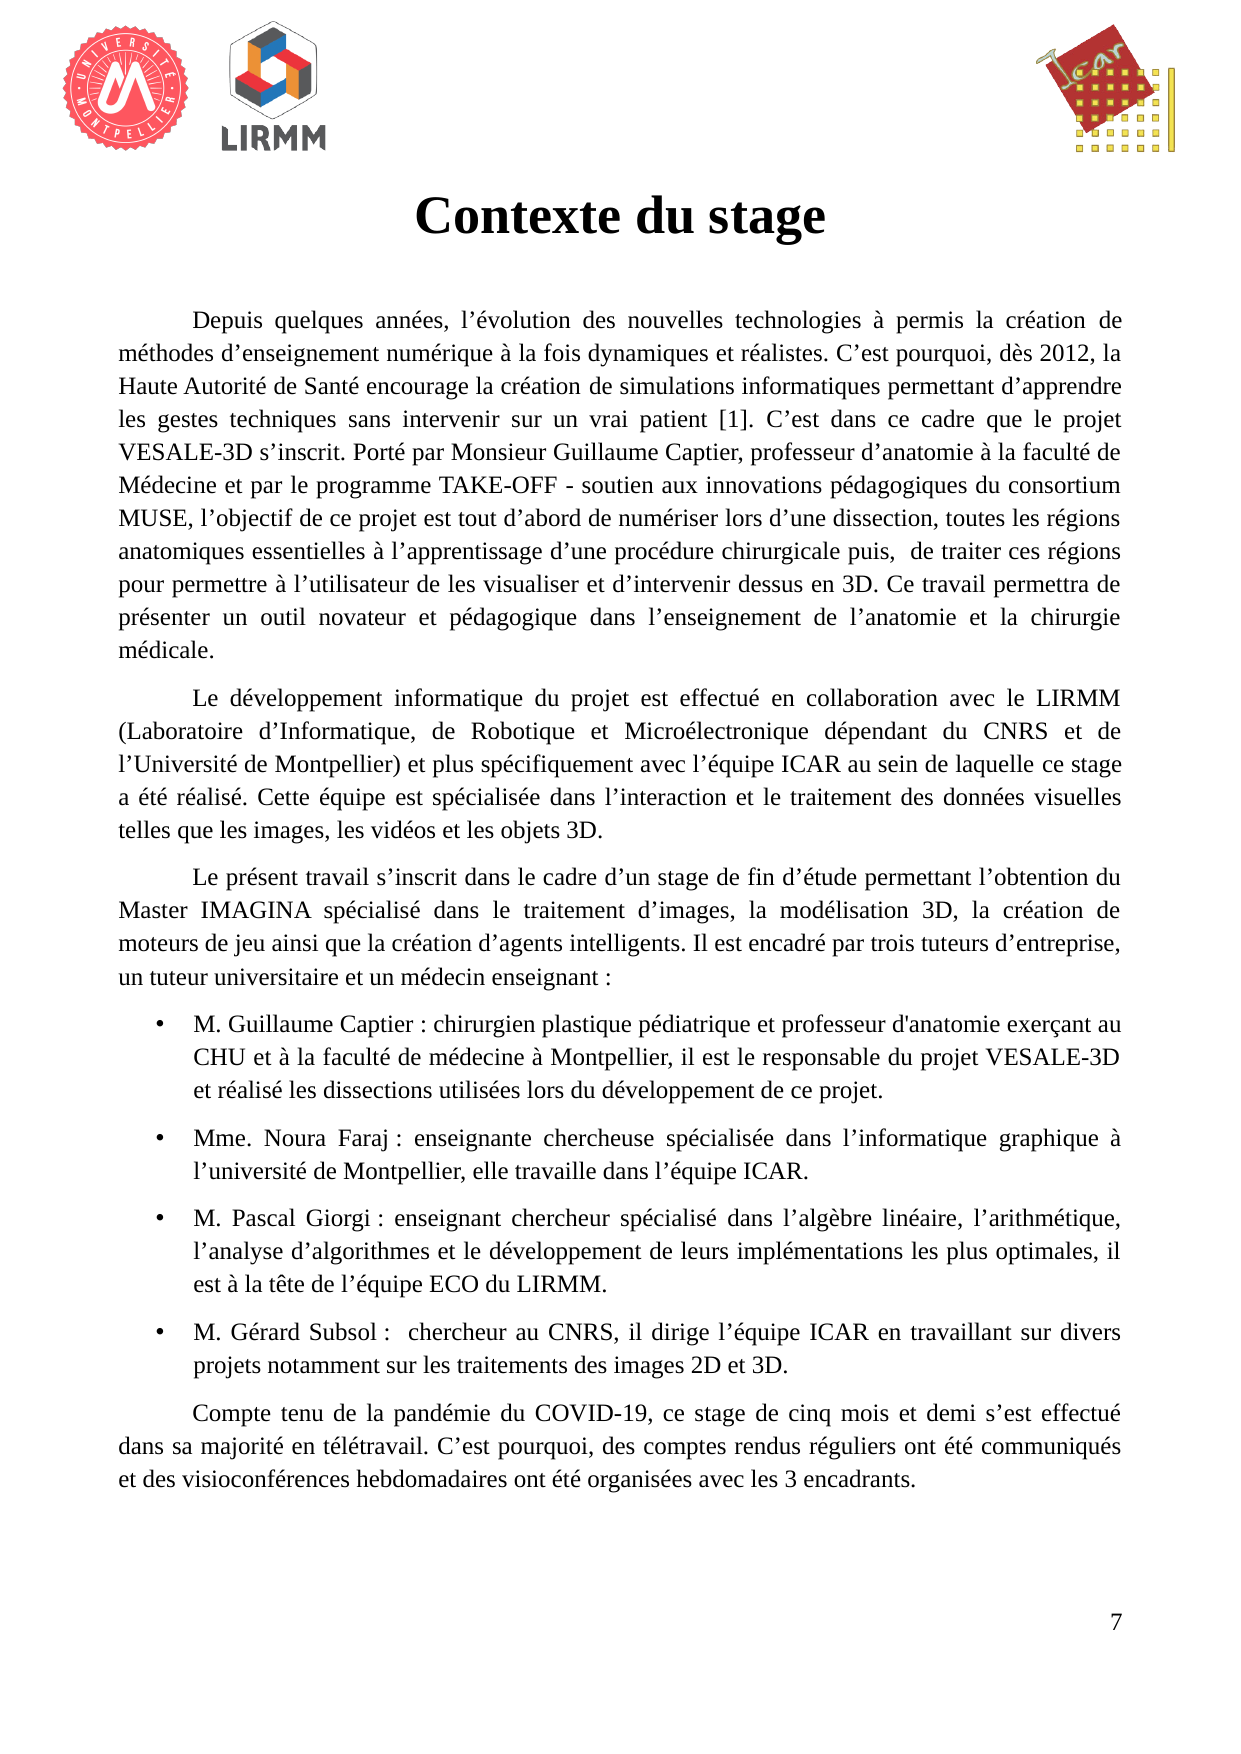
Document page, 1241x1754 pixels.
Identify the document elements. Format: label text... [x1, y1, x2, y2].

subtitle Contexte du stage [118, 183, 1122, 245]
text Le développement informatique du projet est effectué en collaboration avec le LIRMM (Laboratoire d’Informatique, de Robotique et Microélectronique dépendant du CNRS et de l’Université de Montpellier) et plus spécifiquement avec l’équipe ICAR au sein de laquelle ce stage a été réalisé. Cette équipe est spécialisée dans l’interaction et le traitement des données visuelles telles que les images, les vidéos et les objets 3D. [118, 683, 1122, 844]
list M. Gérard Subsol : chercheur au CNRS, il dirige l’équipe ICAR en travaillant sur divers projets notamment sur les traitements des images 2D et 3D. [156, 1317, 1122, 1379]
text Depuis quelques années, l’évolution des nouvelles technologies à permis la création de méthodes d’enseignement numérique à la fois dynamiques et réalistes. C’est pourquoi, dès 2012, la Haute Autorité de Santé encourage la création de simulations informatiques permettant d’apprendre les gestes techniques sans intervenir sur un vrai patient [1]. C’est dans ce cadre que le projet VESALE-3D s’inscrit. Porté par Monsieur Guillaume Captier, professeur d’anatomie à la faculté de Médecine et par le programme TAKE-OFF - soutien aux innovations pédagogiques du consortium MUSE, l’objectif de ce projet est tout d’abord de numériser lors d’une dissection, toutes les régions anatomiques essentielles à l’apprentissage d’une procédure chirurgicale puis, de traiter ces régions pour permettre à l’utilisateur de les visualiser et d’intervenir dessus en 3D. Ce travail permettra de présenter un outil novateur et pédagogique dans l’enseignement de l’anatomie et la chirurgie médicale. [118, 305, 1122, 664]
list Mme. Noura Faraj : enseignante chercheuse spécialisée dans l’informatique graphique à l’université de Montpellier, elle travaille dans l’équipe ICAR. [156, 1123, 1122, 1184]
picture [203, 16, 343, 155]
picture [57, 13, 201, 156]
list M. Pascal Giorgi : enseignant chercheur spécialisé dans l’algèbre linéaire, l’arithmétique, l’analyse d’algorithmes et le développement de leurs implémentations les plus optimales, il est à la tête de l’équipe ECO du LIRMM. [156, 1203, 1122, 1298]
text Compte tenu de la pandémie du COVID-19, ce stage de cinq mois et demi s’est effectué dans sa majorité en télétravail. C’est pourquoi, des comptes rendus réguliers ont été communiqués et des visioconférences hebdomadaires ont été organisées avec les 3 encadrants. [118, 1398, 1122, 1492]
list M. Guillaume Captier : chirurgien plastique pédiatrique et professeur d'anatomie exerçant au CHU et à la faculté de médecine à Montpellier, il est le responsable du projet VESALE-3D et réalisé les dissections utilisées lors du développement de ce projet. [156, 1009, 1122, 1104]
picture [1025, 6, 1177, 154]
text Le présent travail s’inscrit dans le cadre d’un stage de fin d’étude permettant l’obtention du Master IMAGINA spécialisé dans le traitement d’images, la modélisation 3D, la création de moteurs de jeu ainsi que la création d’agents intelligents. Il est encadré par trois tuteurs d’entreprise, un tuteur universitaire et un médecin enseignant : [118, 862, 1122, 990]
